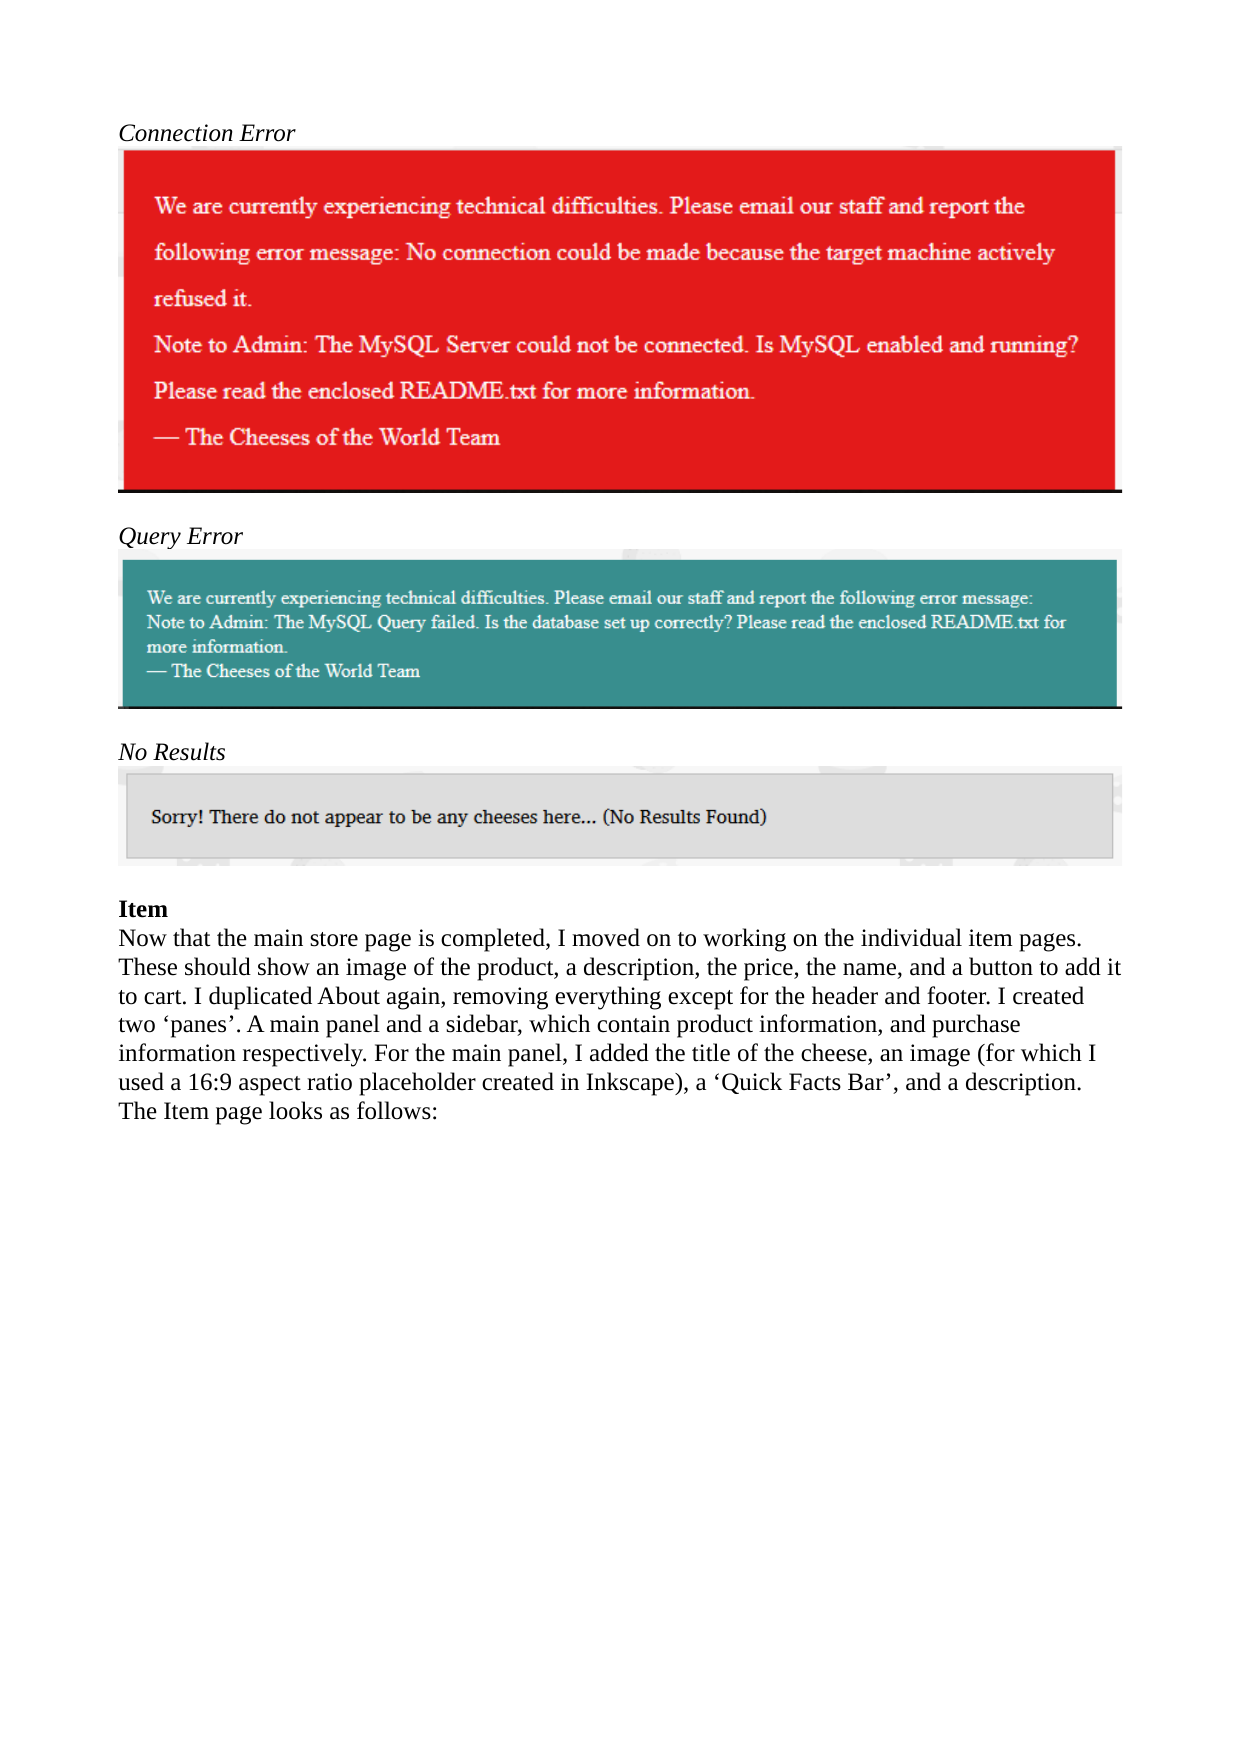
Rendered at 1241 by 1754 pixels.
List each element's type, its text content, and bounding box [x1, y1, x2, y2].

picture [118, 549, 1123, 709]
picture [118, 146, 1123, 493]
text Item [118, 894, 1122, 923]
picture [118, 766, 1123, 866]
text Query Error [118, 521, 1122, 549]
text Now that the main store page is completed, I moved on to working on the individual item pages. These should show an image of the product, a description, the price, the name, and a button to add it to cart. I duplicated About again, removing everything except for the header and footer. I created two ‘panes’. A main panel and a sidebar, which contain product information, and purchase information respectively. For the main panel, I added the title of the cheese, an image (for which I used a 16:9 aspect ratio placeholder created in Inkscape), a ‘Quick Facts Bar’, and a description. The Item page looks as follows: [118, 923, 1122, 1124]
text No Results [118, 737, 1122, 766]
text Connection Error [118, 118, 1122, 146]
